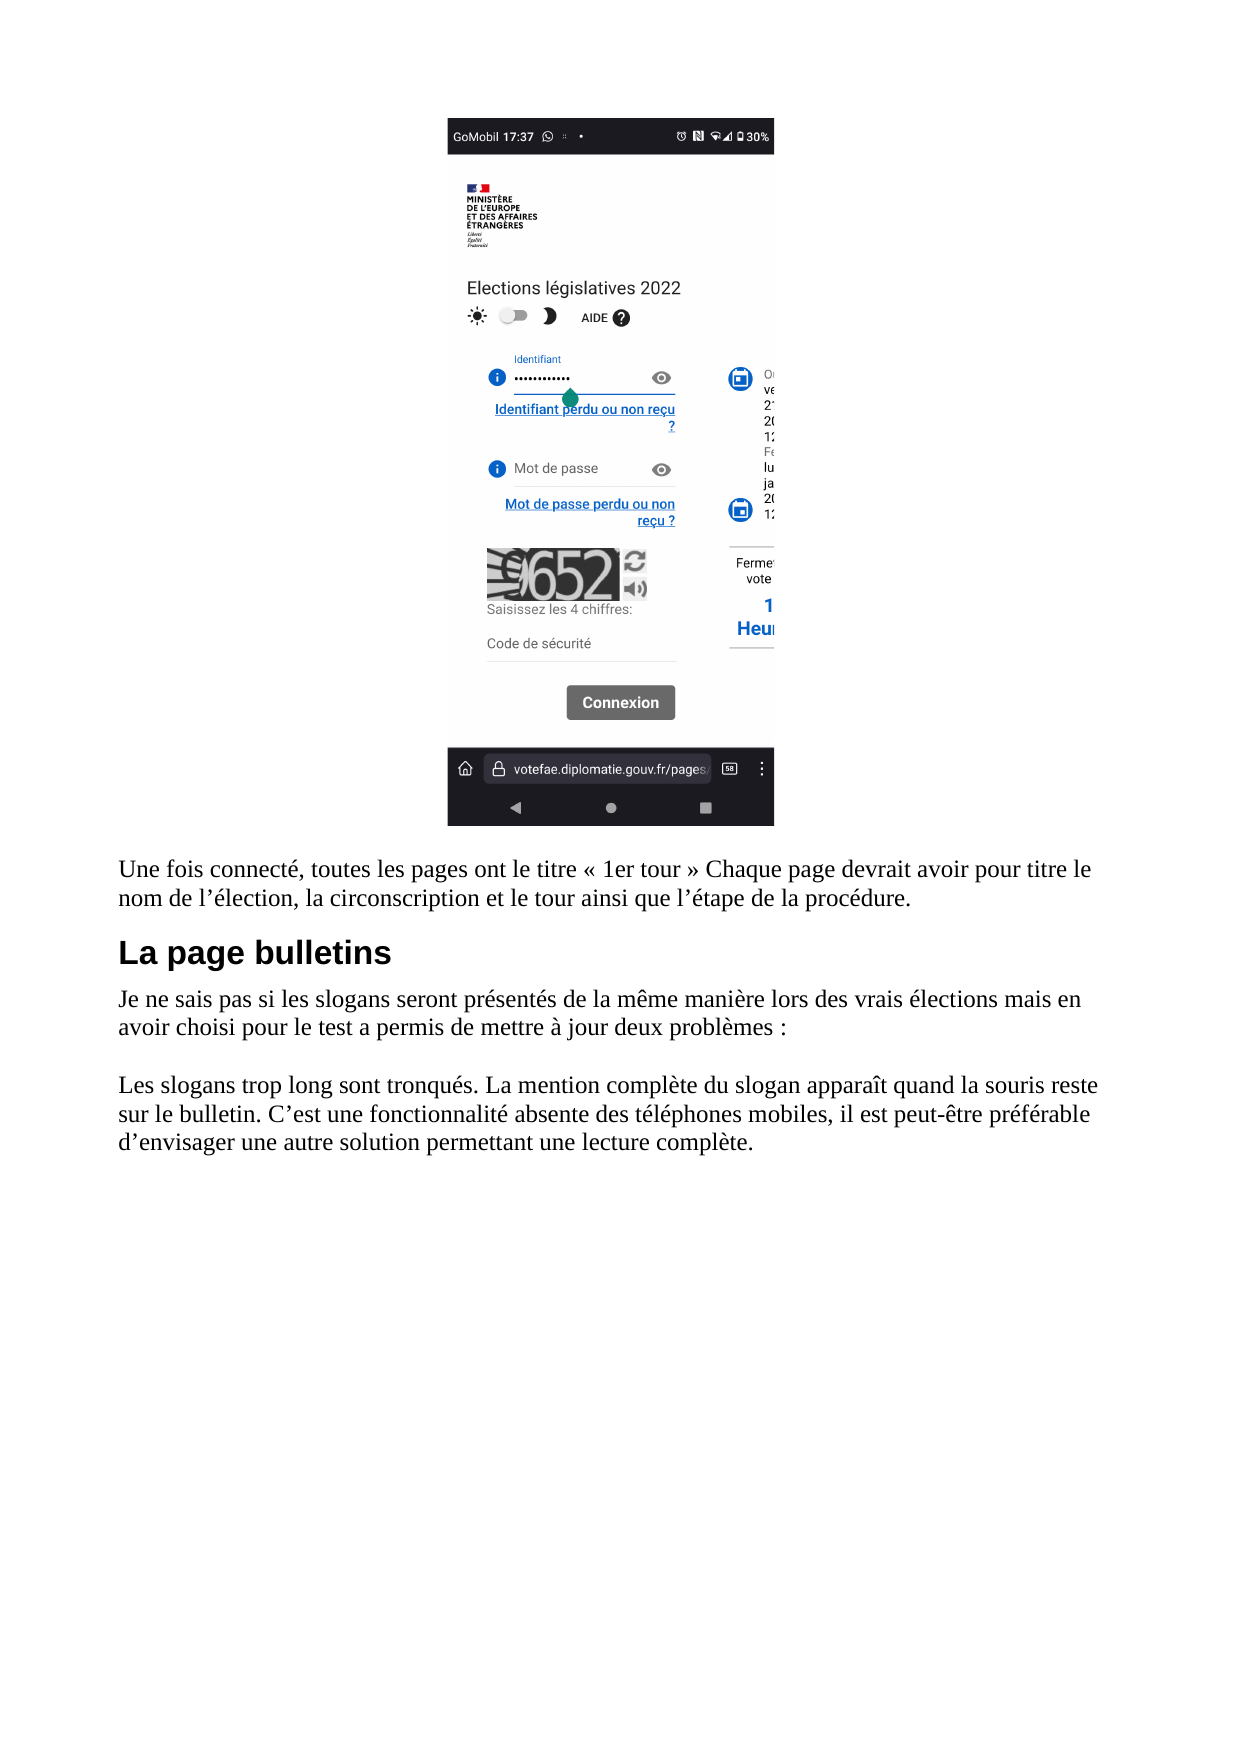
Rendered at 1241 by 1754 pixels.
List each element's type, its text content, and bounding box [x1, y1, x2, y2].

text Les slogans trop long sont tronqués. La mention complète du slogan apparaît quand la souris reste sur le bulletin. C’est une fonctionnalité absente des téléphones mobiles, il est peut-être préférable d’envisager une autre solution permettant une lecture complète. [118, 1070, 1122, 1156]
subtitle La page bulletins [118, 932, 1122, 971]
text Je ne sais pas si les slogans seront présentés de la même manière lors des vrais élections mais en avoir choisi pour le test a permis de mettre à jour deux problèmes : [118, 984, 1122, 1041]
picture [447, 118, 775, 826]
text Une fois connecté, toutes les pages ont le titre « 1er tour » Chaque page devrait avoir pour titre le nom de l’élection, la circonscription et le tour ainsi que l’étape de la procédure. [118, 854, 1122, 912]
